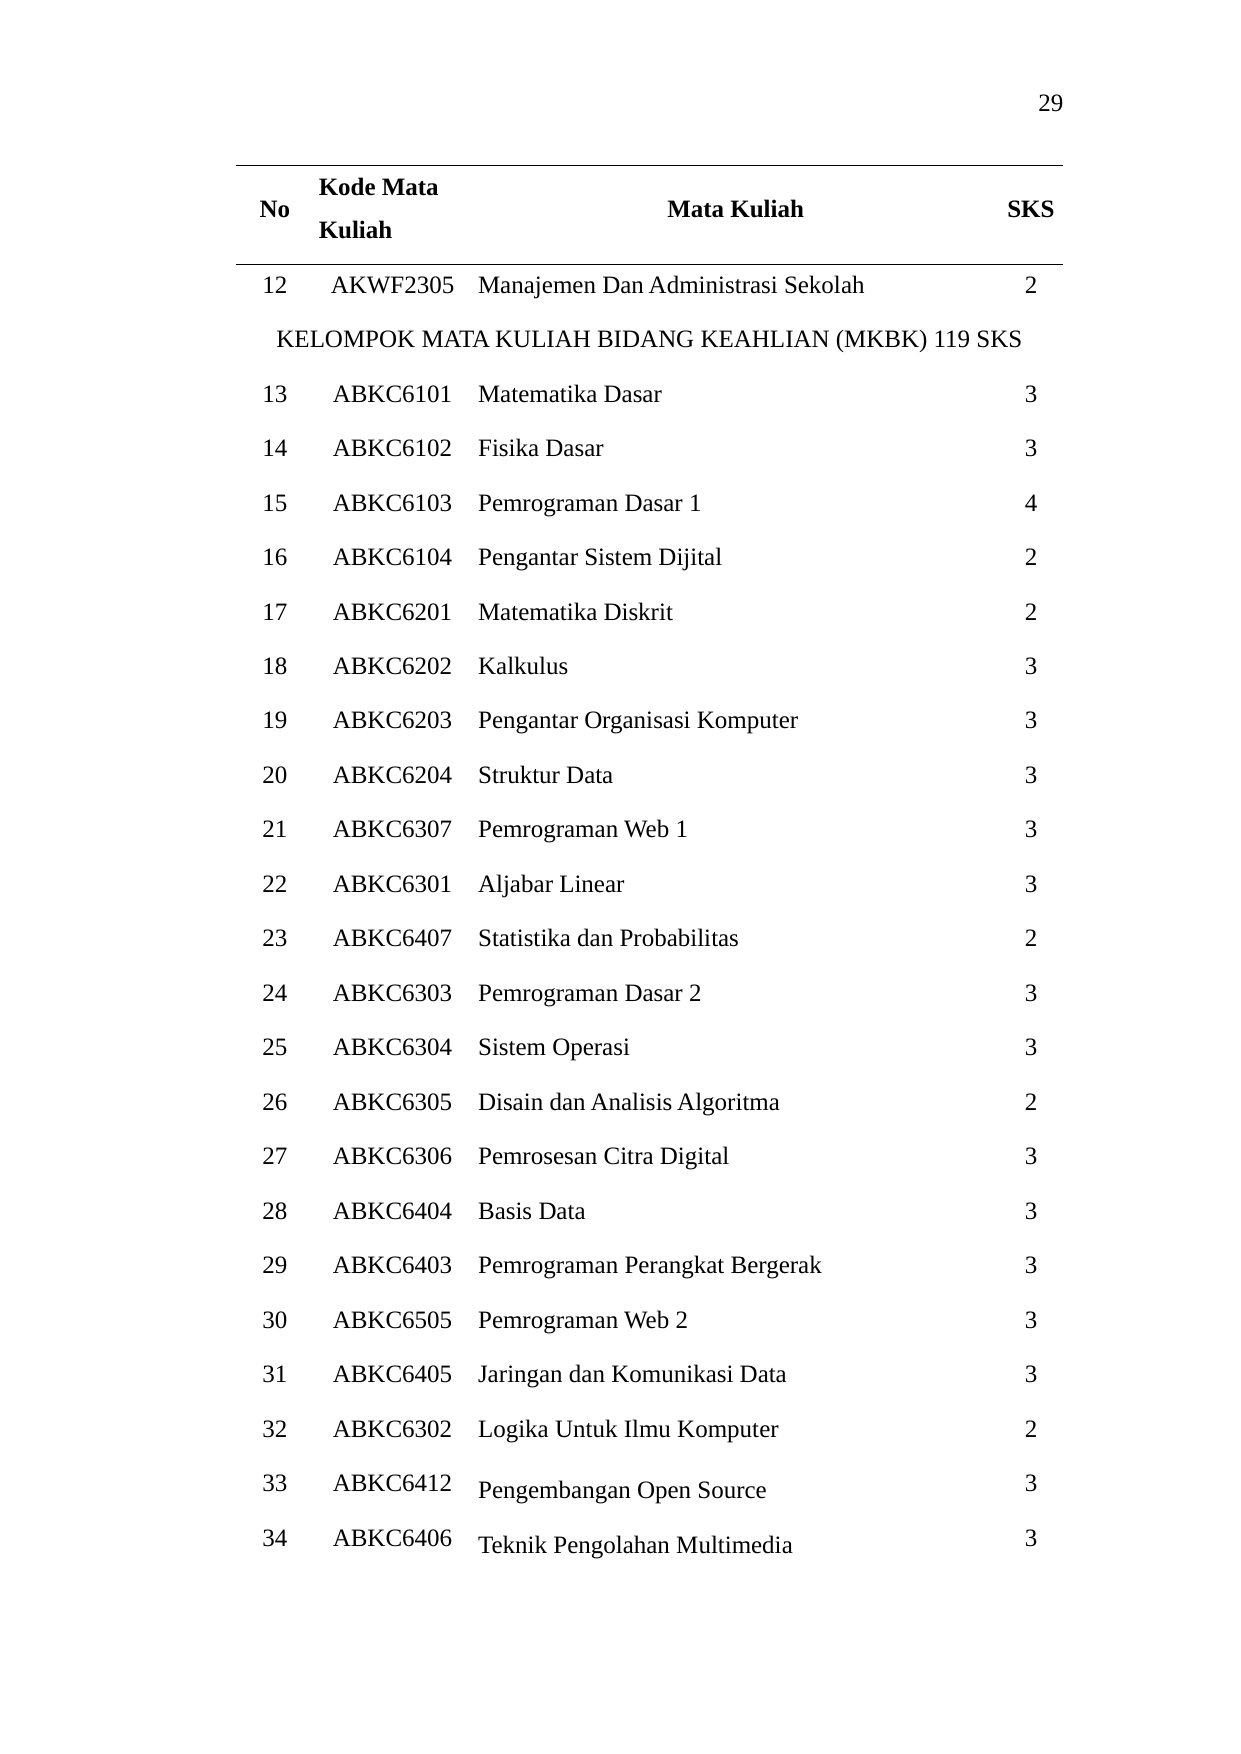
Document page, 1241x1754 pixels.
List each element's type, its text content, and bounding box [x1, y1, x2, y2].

table_cell ABKC6505 [313, 1299, 472, 1353]
table_cell ABKC6203 [313, 700, 472, 754]
table_cell ABKC6307 [313, 809, 472, 863]
table_cell Pengembangan Open Source [472, 1463, 999, 1517]
table_cell ABKC6103 [313, 482, 472, 536]
table_cell Matematika Dasar [472, 373, 999, 427]
table_cell 3 [999, 1354, 1063, 1408]
table_cell Jaringan dan Komunikasi Data [472, 1354, 999, 1408]
table_cell 3 [999, 700, 1063, 754]
table_header Kode Mata Kuliah [313, 166, 472, 264]
table_cell 15 [236, 482, 313, 536]
table_cell 13 [236, 373, 313, 427]
table_cell 2 [999, 265, 1063, 318]
table_cell 3 [999, 645, 1063, 700]
table_cell 18 [236, 645, 313, 700]
table_cell 31 [236, 1354, 313, 1408]
table_cell 12 [236, 265, 313, 318]
table_cell 23 [236, 918, 313, 972]
table_header SKS [999, 166, 1063, 264]
table_cell Statistika dan Probabilitas [472, 918, 999, 972]
table_cell KELOMPOK MATA KULIAH BIDANG KEAHLIAN (MKBK) 119 SKS [236, 319, 1063, 373]
table_cell Struktur Data [472, 754, 999, 809]
table_cell 19 [236, 700, 313, 754]
table_cell ABKC6404 [313, 1190, 472, 1244]
table_header No [236, 166, 313, 264]
table_cell 3 [999, 1463, 1063, 1517]
table_cell 22 [236, 863, 313, 918]
table_cell ABKC6303 [313, 972, 472, 1027]
table_cell Kalkulus [472, 645, 999, 700]
table_cell ABKC6412 [313, 1463, 472, 1517]
table_cell Fisika Dasar [472, 428, 999, 482]
table_cell 29 [236, 1245, 313, 1299]
table_cell 2 [999, 918, 1063, 972]
table_cell 28 [236, 1190, 313, 1244]
table_cell 3 [999, 1517, 1063, 1571]
table_cell ABKC6405 [313, 1354, 472, 1408]
table_cell ABKC6302 [313, 1408, 472, 1462]
table_cell 3 [999, 1245, 1063, 1299]
table_cell 17 [236, 591, 313, 645]
table_cell Pengantar Sistem Dijital [472, 536, 999, 591]
table_cell 14 [236, 428, 313, 482]
table_cell 2 [999, 1408, 1063, 1462]
table_cell Aljabar Linear [472, 863, 999, 918]
table_cell ABKC6202 [313, 645, 472, 700]
table_cell 27 [236, 1136, 313, 1190]
table_cell 3 [999, 1299, 1063, 1353]
table_cell Pemrograman Web 2 [472, 1299, 999, 1353]
table_cell Pemrograman Dasar 2 [472, 972, 999, 1027]
table_cell Manajemen Dan Administrasi Sekolah [472, 265, 999, 318]
table_cell Pemrograman Perangkat Bergerak [472, 1245, 999, 1299]
table_cell ABKC6201 [313, 591, 472, 645]
table_cell 4 [999, 482, 1063, 536]
table_cell Logika Untuk Ilmu Komputer [472, 1408, 999, 1462]
table_cell 3 [999, 972, 1063, 1027]
table_cell 24 [236, 972, 313, 1027]
table_cell 3 [999, 1190, 1063, 1244]
table_cell 3 [999, 1136, 1063, 1190]
table_header Mata Kuliah [472, 166, 999, 264]
table_cell 32 [236, 1408, 313, 1462]
table_cell Disain dan Analisis Algoritma [472, 1081, 999, 1136]
table_cell 2 [999, 591, 1063, 645]
table_cell ABKC6304 [313, 1027, 472, 1081]
table_cell 3 [999, 863, 1063, 918]
table_cell Teknik Pengolahan Multimedia [472, 1517, 999, 1571]
table_cell 2 [999, 1081, 1063, 1136]
table_cell Matematika Diskrit [472, 591, 999, 645]
table_cell Pemrograman Web 1 [472, 809, 999, 863]
table_cell 21 [236, 809, 313, 863]
table_cell 3 [999, 809, 1063, 863]
table_cell ABKC6407 [313, 918, 472, 972]
table_cell ABKC6104 [313, 536, 472, 591]
table_cell Pemrosesan Citra Digital [472, 1136, 999, 1190]
table_cell 26 [236, 1081, 313, 1136]
table_cell ABKC6204 [313, 754, 472, 809]
table_cell ABKC6403 [313, 1245, 472, 1299]
table_cell Pemrograman Dasar 1 [472, 482, 999, 536]
table_cell 3 [999, 1027, 1063, 1081]
table_cell 16 [236, 536, 313, 591]
table_cell ABKC6101 [313, 373, 472, 427]
table_cell ABKC6102 [313, 428, 472, 482]
table_cell Pengantar Organisasi Komputer [472, 700, 999, 754]
table_cell ABKC6406 [313, 1517, 472, 1571]
table_cell 3 [999, 373, 1063, 427]
table_cell 30 [236, 1299, 313, 1353]
table_cell ABKC6301 [313, 863, 472, 918]
table_cell ABKC6306 [313, 1136, 472, 1190]
table_cell 3 [999, 428, 1063, 482]
table_cell Basis Data [472, 1190, 999, 1244]
table_cell 25 [236, 1027, 313, 1081]
table_cell AKWF2305 [313, 265, 472, 318]
table_cell Sistem Operasi [472, 1027, 999, 1081]
table_cell ABKC6305 [313, 1081, 472, 1136]
table_cell 3 [999, 754, 1063, 809]
table_cell 20 [236, 754, 313, 809]
table_cell 33 [236, 1463, 313, 1517]
table_cell 34 [236, 1517, 313, 1571]
table_cell 2 [999, 536, 1063, 591]
